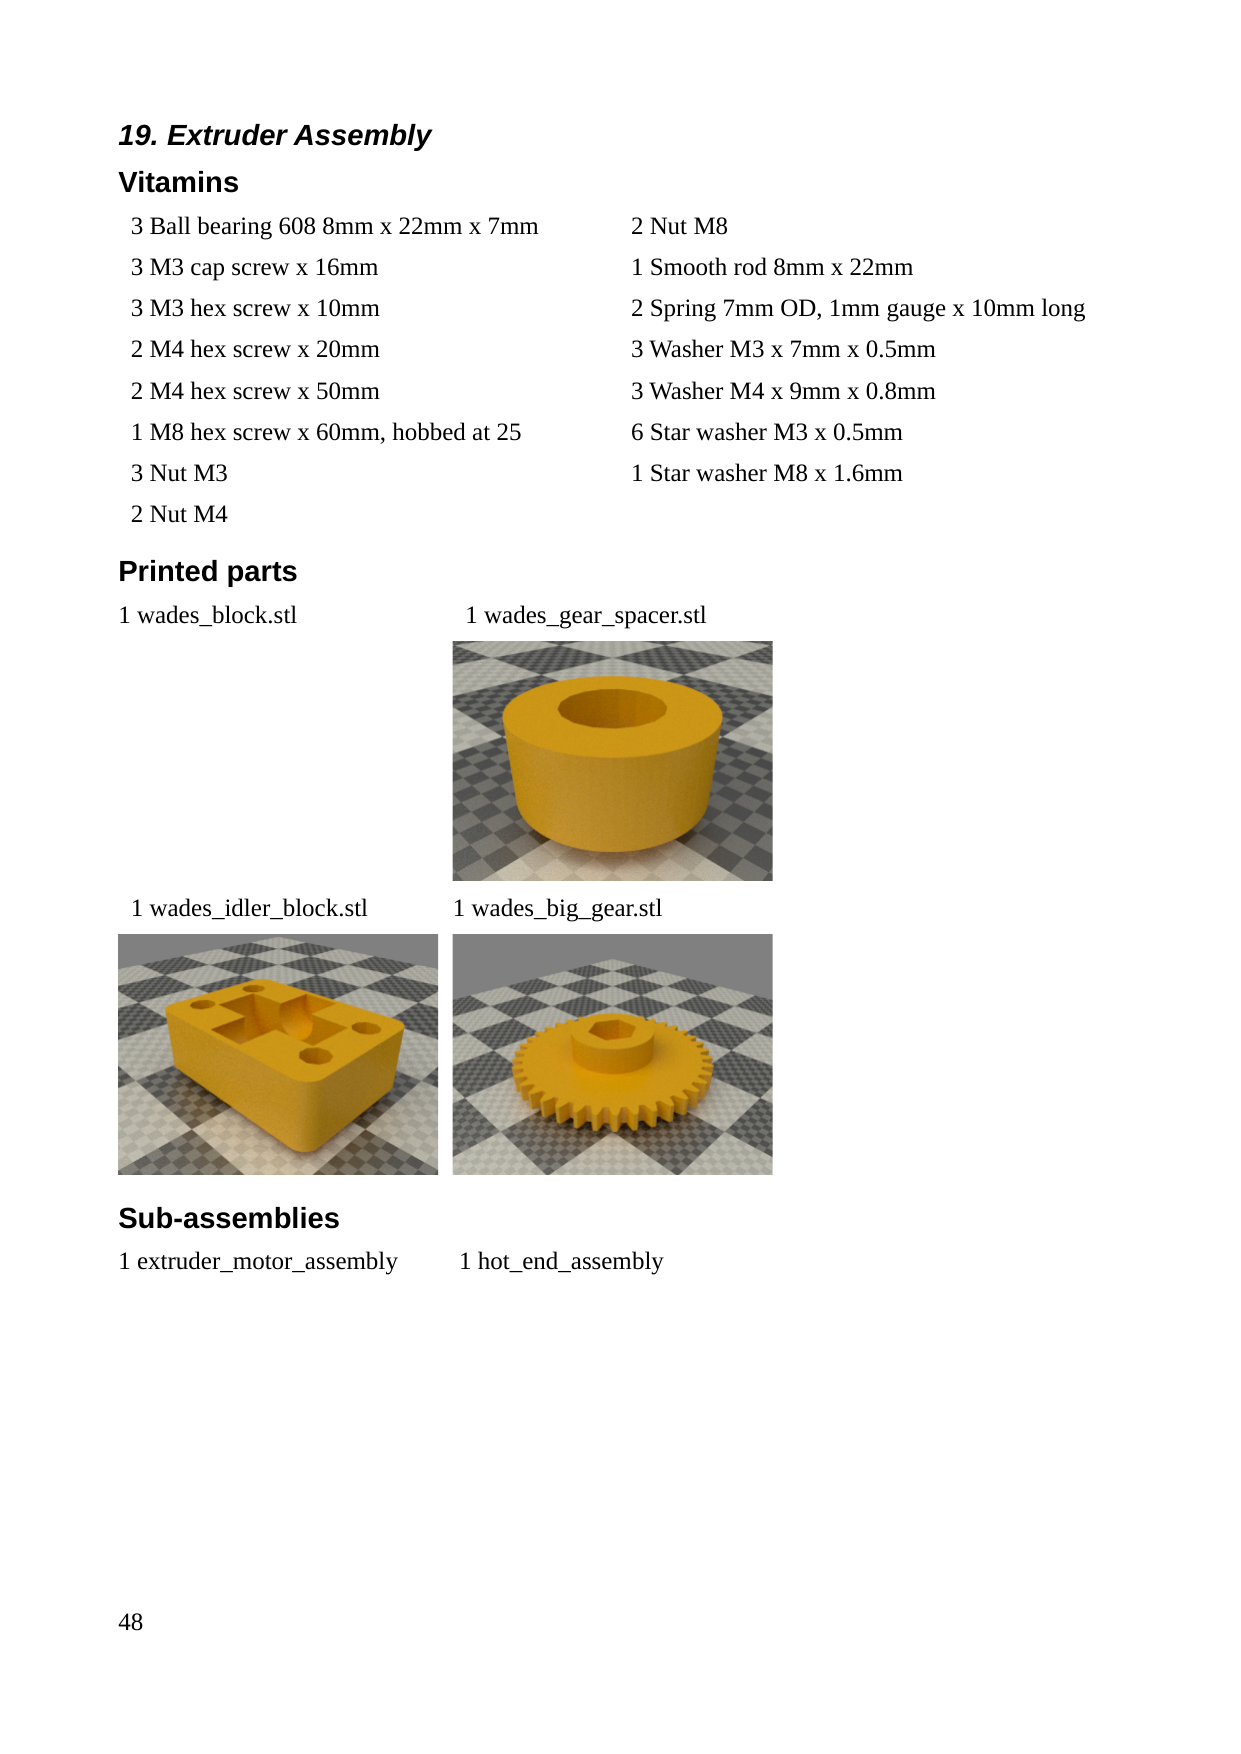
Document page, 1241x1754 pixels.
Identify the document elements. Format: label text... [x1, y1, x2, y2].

table_header 1 hot_end_assembly [453, 1246, 787, 1556]
picture [118, 934, 439, 1175]
table_cell 1 wades_idler_block.stl [118, 894, 453, 1187]
picture [452, 641, 773, 881]
table_header 1 wades_block.stl [118, 600, 453, 893]
table_header 3 Ball bearing 608 8mm x 22mm x 7mm 3 M3 cap screw x 16mm 3 M3 hex screw x 10mm 2 M4 hex screw x 20mm 2 M4 hex screw x 50mm 1 M8 hex screw x 60mm, hobbed at 25 3 Nut M3 2 Nut M4 [118, 211, 618, 541]
subtitle Sub-assemblies [118, 1201, 1122, 1234]
subtitle Extruder Assembly [118, 118, 1122, 152]
table_header 2 Nut M8 1 Smooth rod 8mm x 22mm 2 Spring 7mm OD, 1mm gauge x 10mm long 3 Washer M3 x 7mm x 0.5mm 3 Washer M4 x 9mm x 0.8mm 6 Star washer M3 x 0.5mm 1 Star washer M8 x 1.6mm [618, 211, 1120, 541]
table_header 1 wades_gear_spacer.stl [453, 600, 1122, 893]
table_cell 1 wades_big_gear.stl [453, 894, 1122, 1187]
table_header 1 extruder_motor_assembly [118, 1246, 453, 1556]
picture [452, 934, 773, 1175]
subtitle Vitamins [118, 165, 1122, 199]
table_header [788, 1246, 1122, 1556]
subtitle Printed parts [118, 554, 1122, 588]
